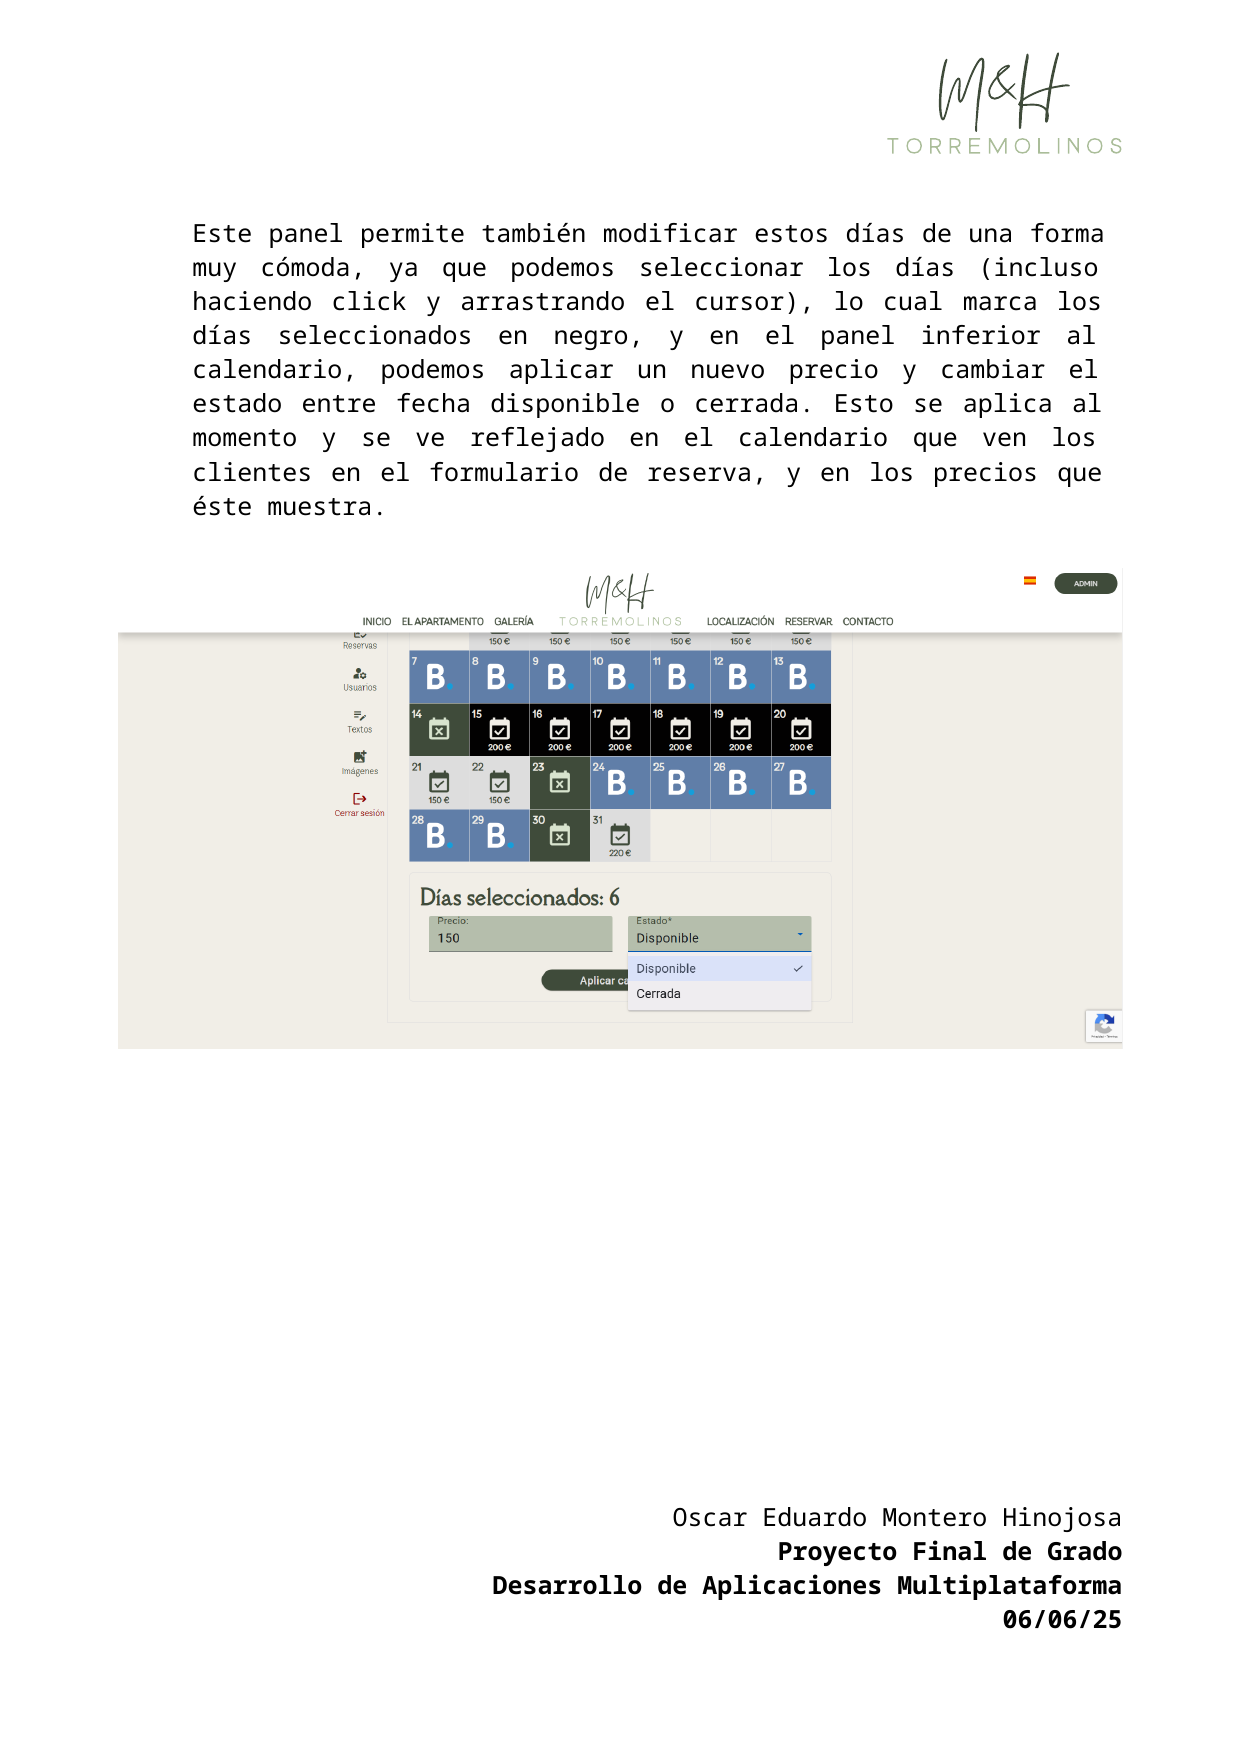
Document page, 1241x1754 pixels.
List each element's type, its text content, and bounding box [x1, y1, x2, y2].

text Este panel permite también modificar estos días de una forma muy cómoda, ya que podemos seleccionar los días (incluso haciendo click y arrastrando el cursor), lo cual marca los días seleccionados en negro, y en el panel inferior al calendario, podemos aplicar un nuevo precio y cambiar el estado entre fecha disponible o cerrada. Esto se aplica al momento y se ve reflejado en el calendario que ven los clientes en el formulario de reserva, y en los precios que éste muestra. [118, 216, 1122, 522]
picture [118, 568, 1123, 1049]
